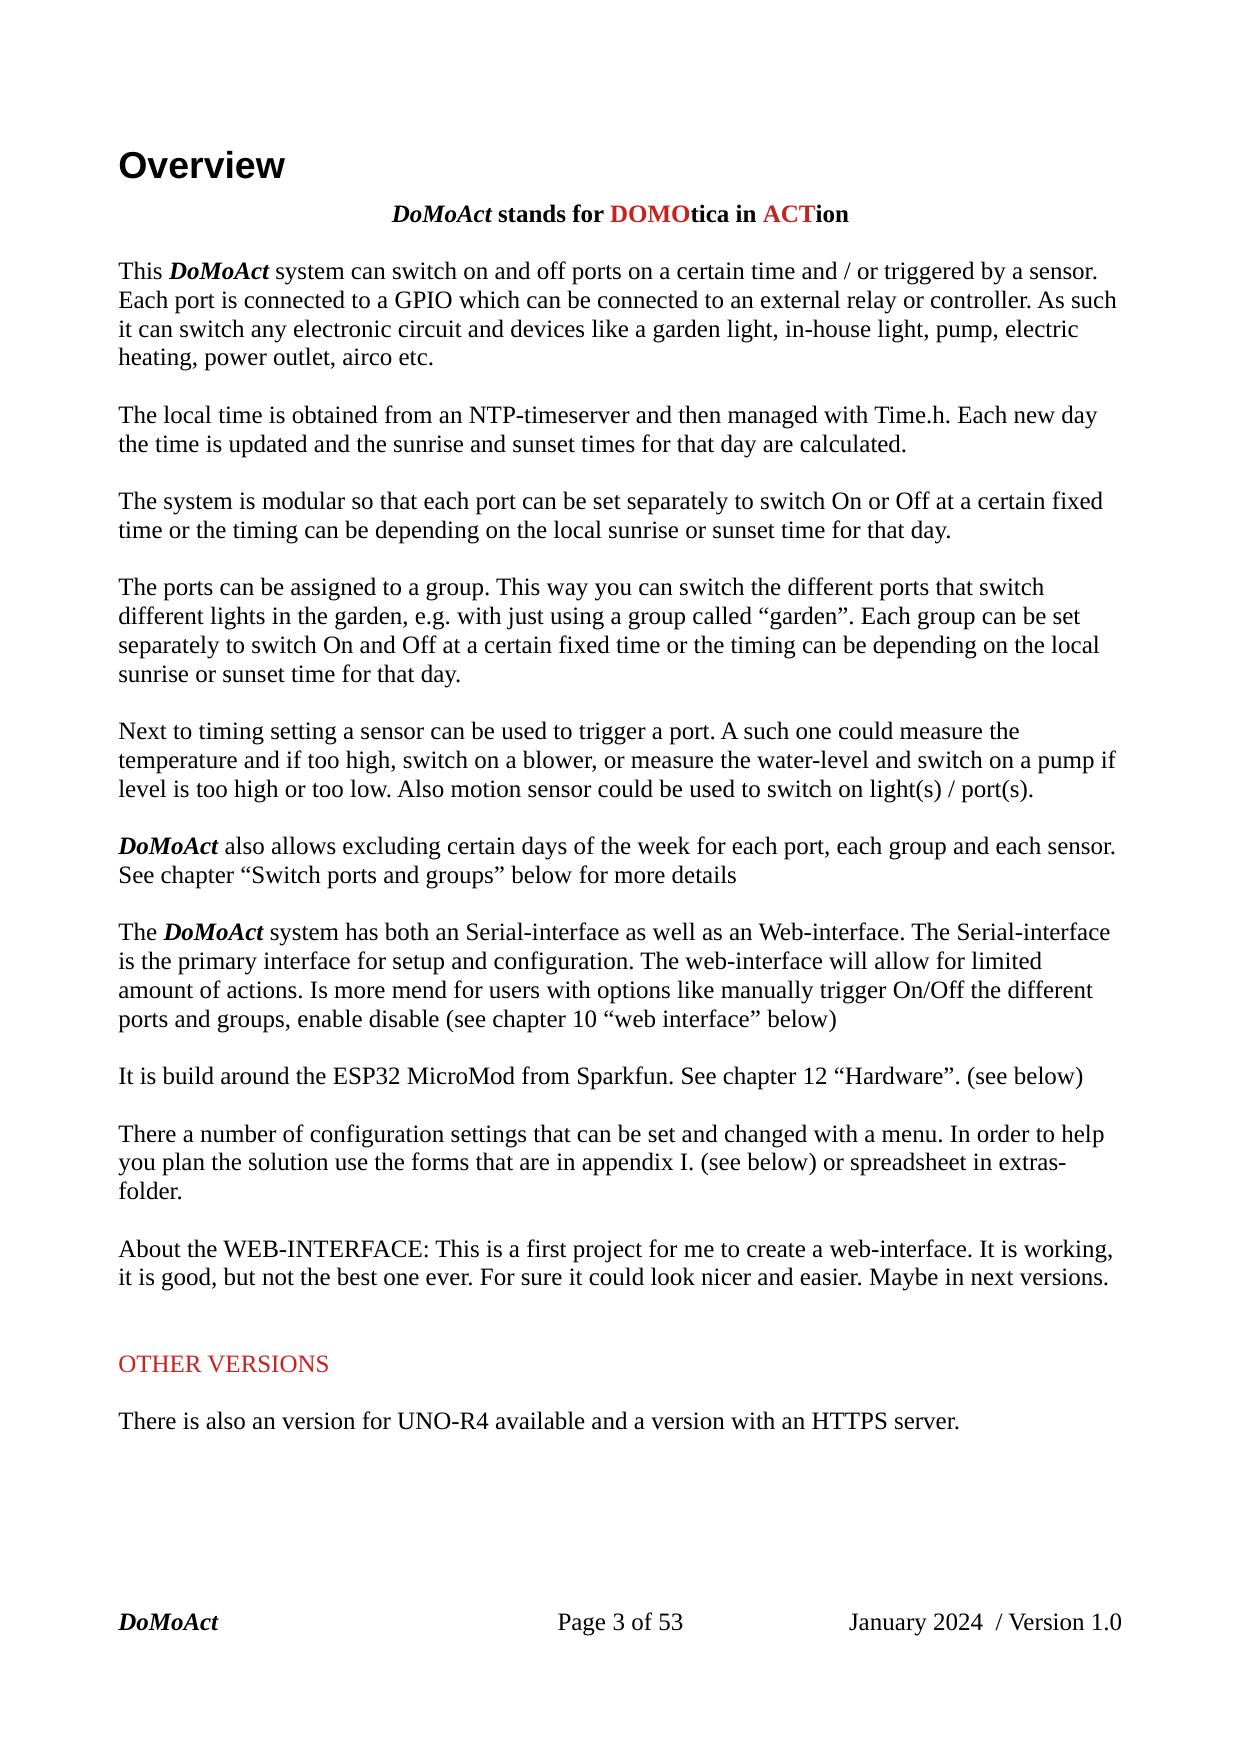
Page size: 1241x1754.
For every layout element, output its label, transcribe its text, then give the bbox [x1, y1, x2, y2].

text OTHER VERSIONS [118, 1349, 1122, 1377]
text DoMoAct also allows excluding certain days of the week for each port, each group and each sensor. [118, 831, 1122, 860]
subtitle Overview [118, 143, 1122, 186]
text DoMoAct stands for DOMOtica in ACTion [118, 199, 1122, 227]
text Next to timing setting a sensor can be used to trigger a port. A such one could measure the temperature and if too high, switch on a blower, or measure the water-level and switch on a pump if level is too high or too low. Also motion sensor could be used to switch on light(s) / port(s). [118, 716, 1122, 802]
text The system is modular so that each port can be set separately to switch On or Off at a certain fixed time or the timing can be depending on the local sunrise or sunset time for that day. [118, 486, 1122, 544]
text This DoMoAct system can switch on and off ports on a certain time and / or triggered by a sensor. Each port is connected to a GPIO which can be connected to an external relay or controller. As such it can switch any electronic circuit and devices like a garden light, in-house light, pump, electric heating, power outlet, airco etc. [118, 256, 1122, 371]
text See chapter “Switch ports and groups” below for more details [118, 860, 1122, 889]
text There is also an version for UNO-R4 available and a version with an HTTPS server. [118, 1406, 1122, 1435]
text The local time is obtained from an NTP-timeserver and then managed with Time.h. Each new day the time is updated and the sunrise and sunset times for that day are calculated. [118, 400, 1122, 457]
text About the WEB-INTERFACE: This is a first project for me to create a web-interface. It is working, it is good, but not the best one ever. For sure it could look nicer and easier. Maybe in next versions. [118, 1234, 1122, 1291]
text The DoMoAct system has both an Serial-interface as well as an Web-interface. The Serial-interface is the primary interface for setup and configuration. The web-interface will allow for limited amount of actions. Is more mend for users with options like manually trigger On/Off the different ports and groups, enable disable (see chapter 10 “web interface” below) [118, 917, 1122, 1032]
text There a number of configuration settings that can be set and changed with a menu. In order to help you plan the solution use the forms that are in appendix I. (see below) or spreadsheet in extras-folder. [118, 1119, 1122, 1205]
text The ports can be assigned to a group. This way you can switch the different ports that switch different lights in the garden, e.g. with just using a group called “garden”. Each group can be set separately to switch On and Off at a certain fixed time or the timing can be depending on the local sunrise or sunset time for that day. [118, 572, 1122, 687]
text It is build around the ESP32 MicroMod from Sparkfun. See chapter 12 “Hardware”. (see below) [118, 1061, 1122, 1090]
